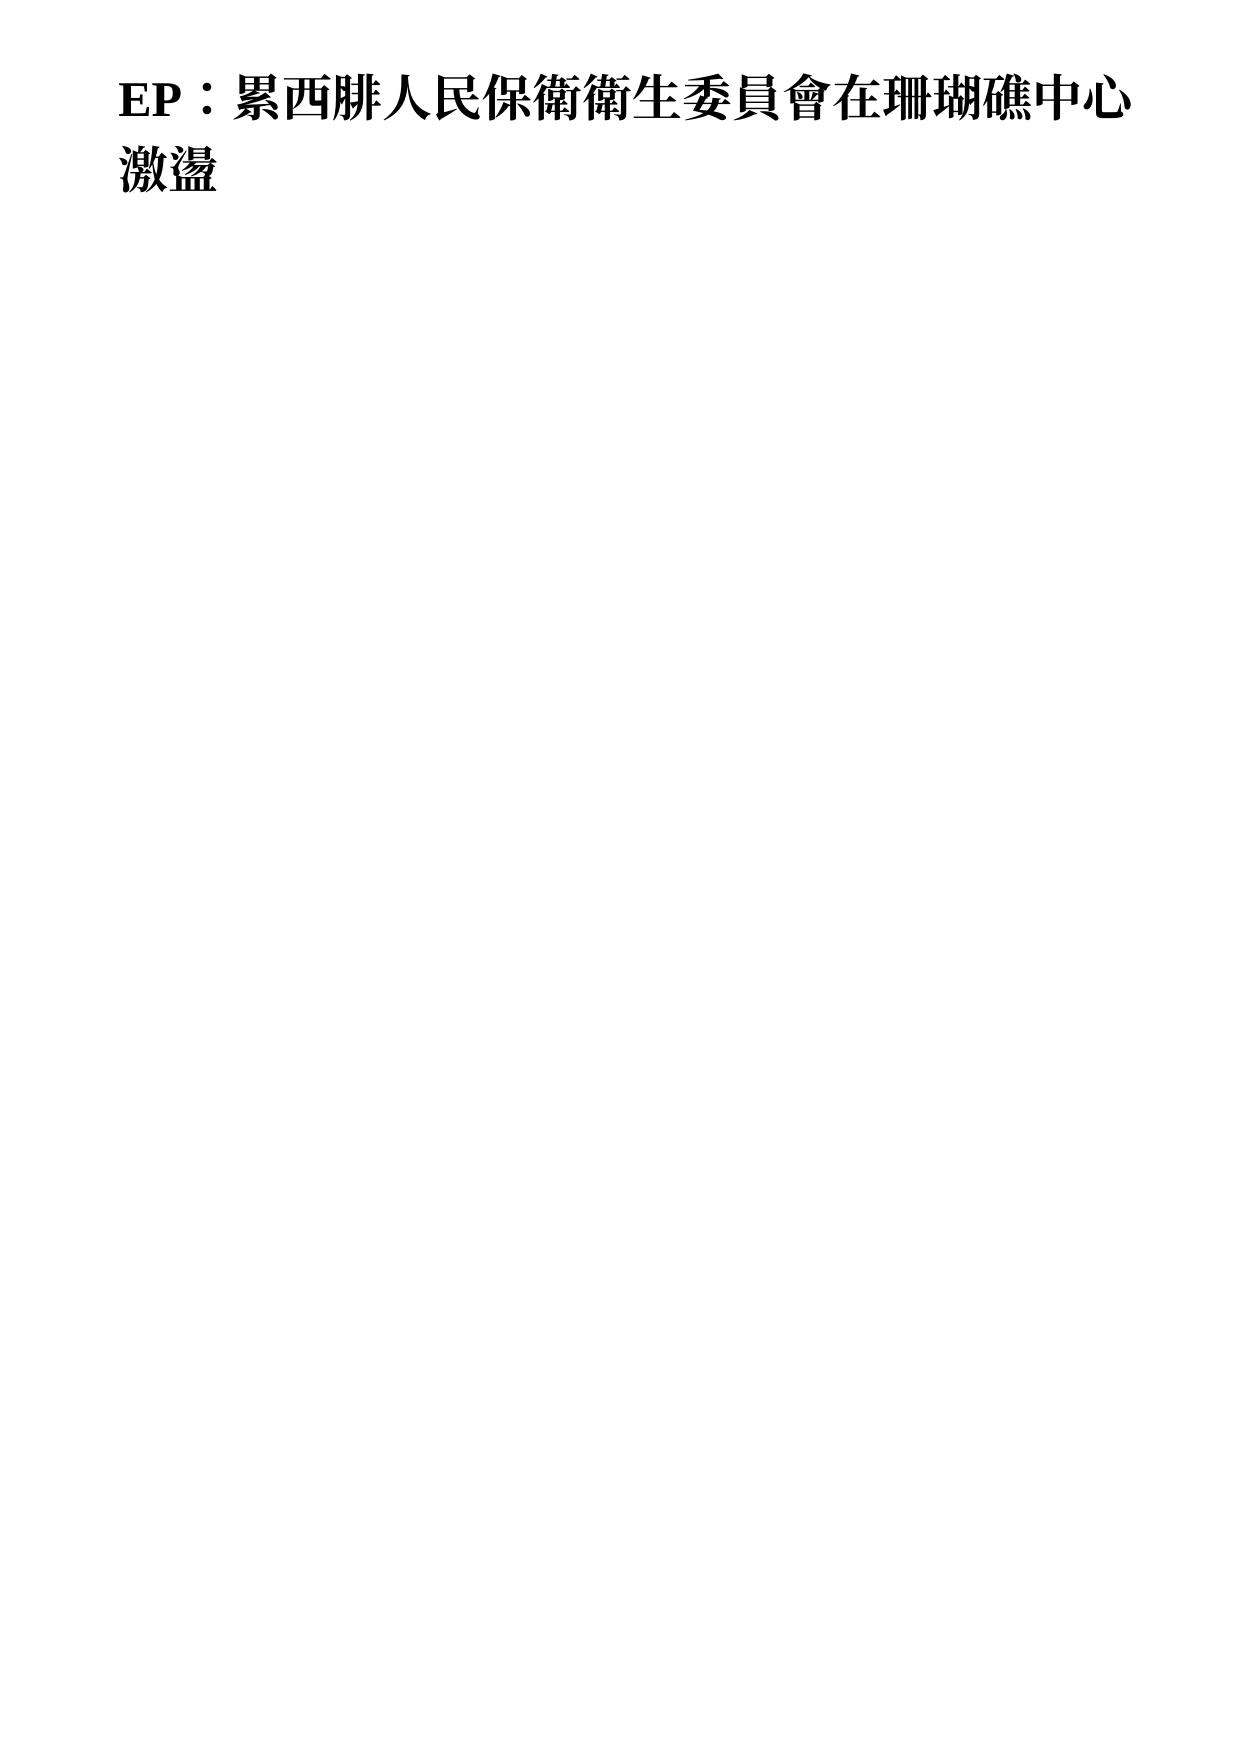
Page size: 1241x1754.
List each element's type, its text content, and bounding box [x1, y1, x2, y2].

subtitle EP：累西腓人民保衛衛生委員會在珊瑚礁中心激盪 [118, 59, 1181, 203]
